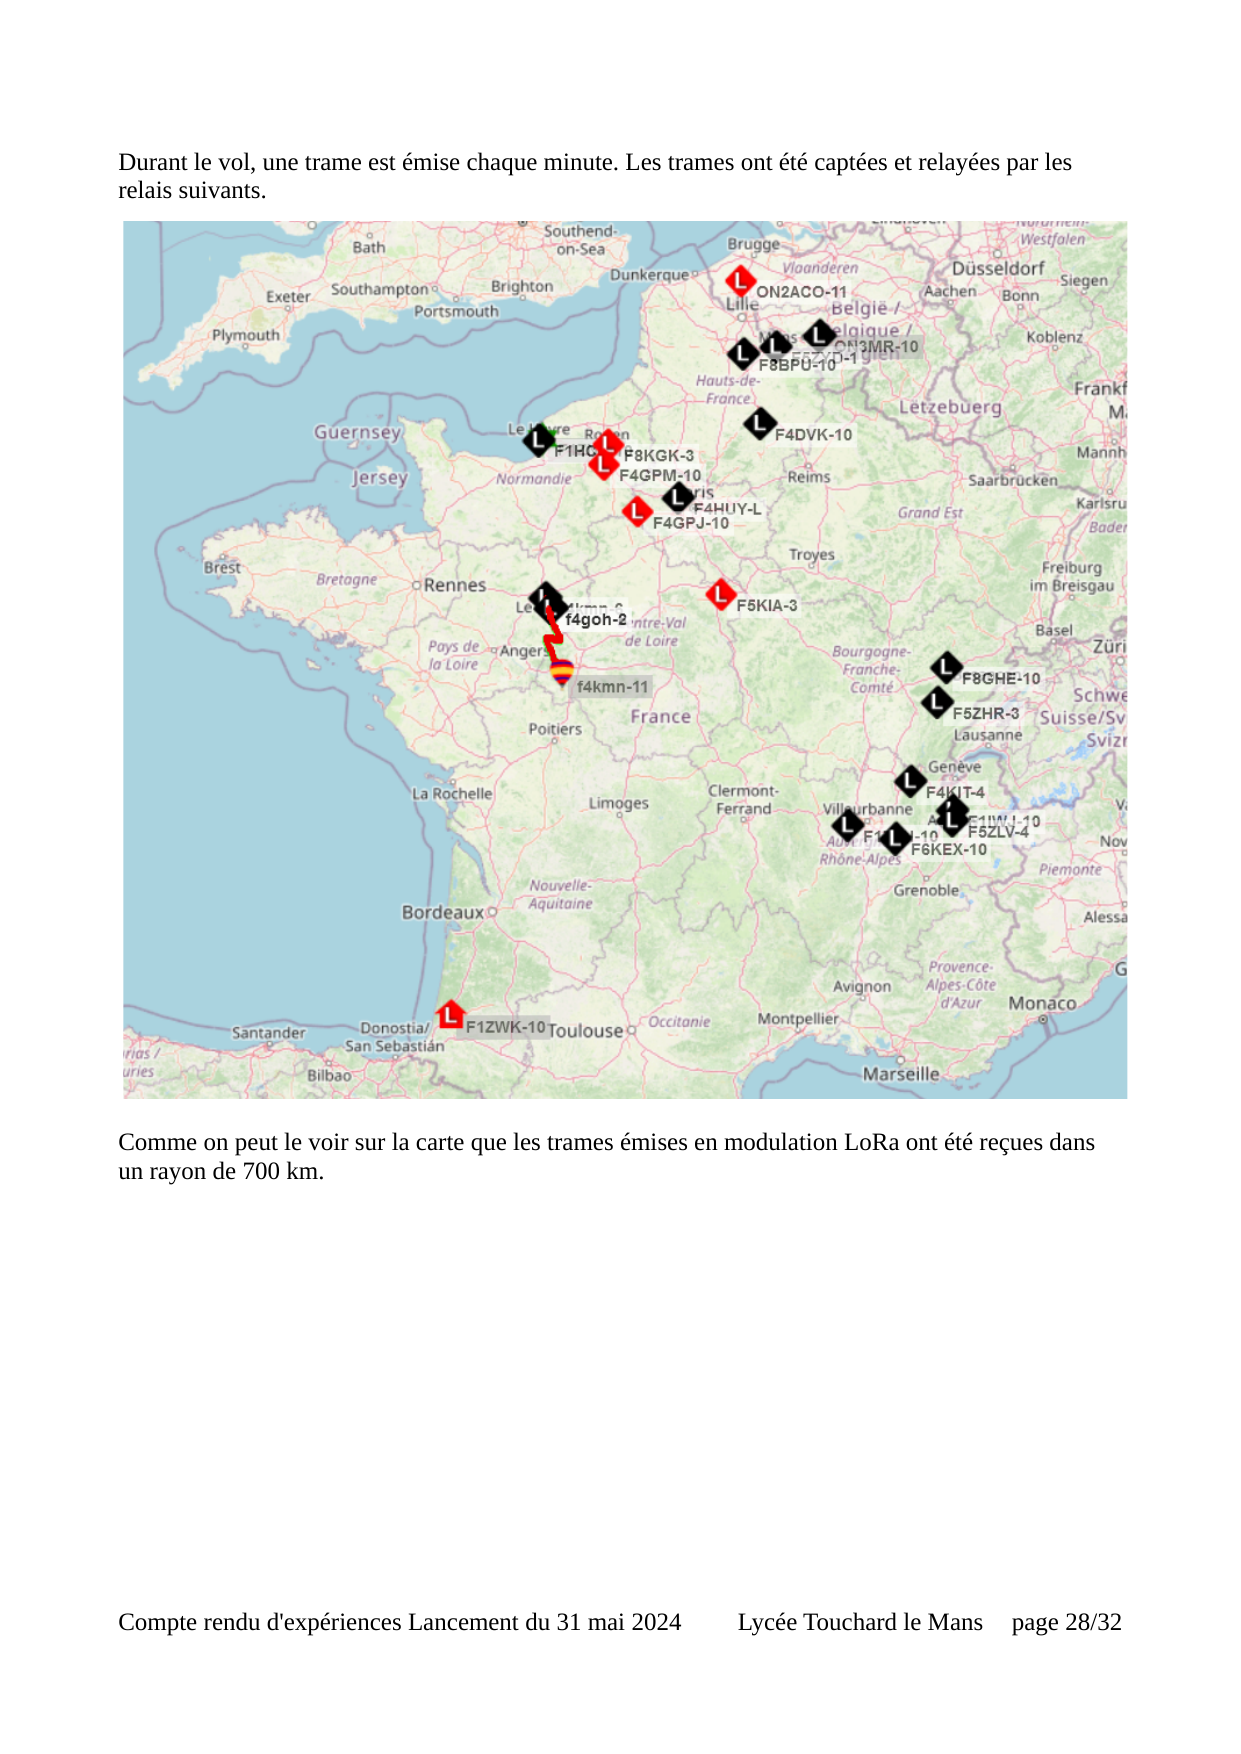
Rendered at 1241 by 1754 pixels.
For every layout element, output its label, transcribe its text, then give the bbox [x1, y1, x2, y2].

picture [123, 221, 1128, 1099]
text Comme on peut le voir sur la carte que les trames émises en modulation LoRa ont été reçues dans un rayon de 700 km. [118, 1127, 1122, 1185]
text Durant le vol, une trame est émise chaque minute. Les trames ont été captées et relayées par les relais suivants. [118, 147, 1122, 204]
